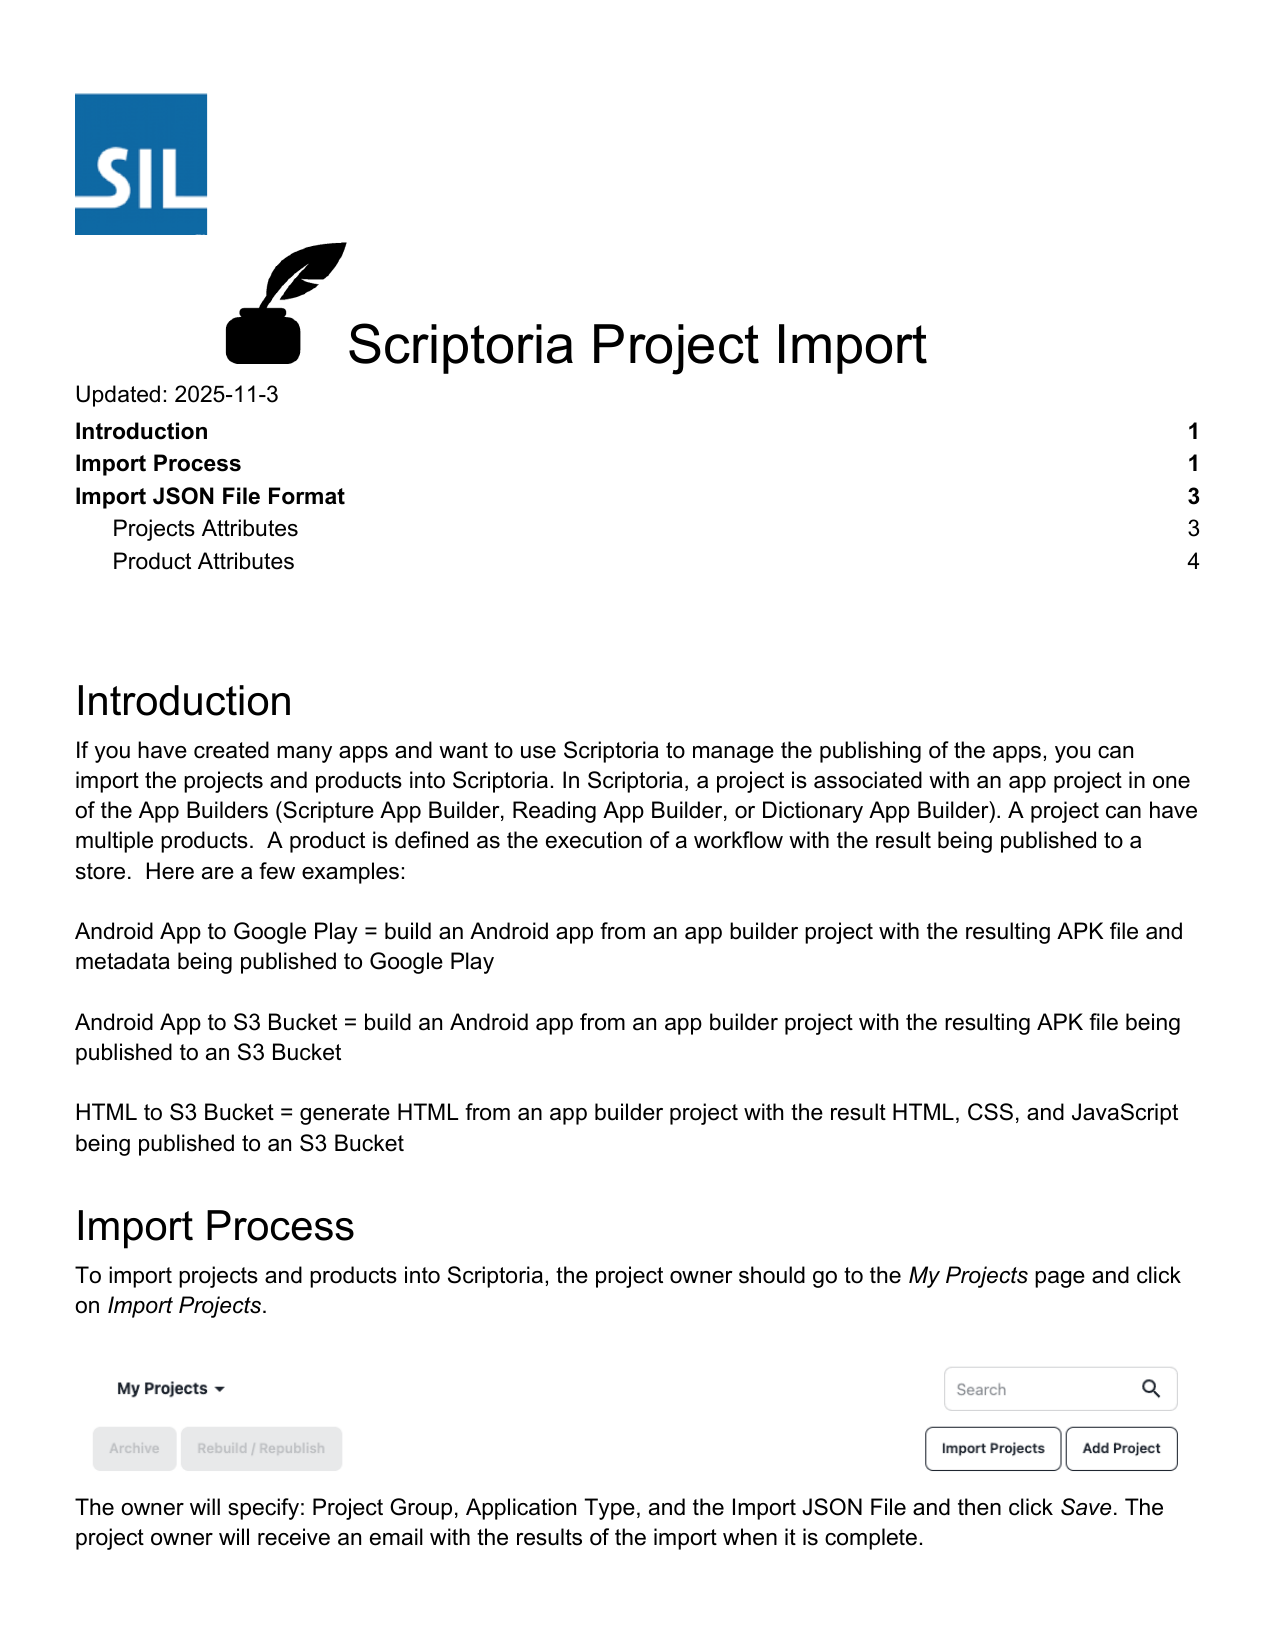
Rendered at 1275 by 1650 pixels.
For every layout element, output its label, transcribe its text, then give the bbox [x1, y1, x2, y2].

text Introduction 1 [75, 418, 1200, 444]
subtitle Introduction [75, 676, 1200, 724]
title Scriptoria Project Import [75, 242, 1200, 375]
text The owner will specify: Project Group, Application Type, and the Import JSON File and then click Save. The project owner will receive an email with the results of the import when it is complete. [75, 1494, 1200, 1550]
text Android App to Google Play = build an Android app from an app builder project with the resulting APK file and metadata being published to Google Play [75, 918, 1200, 975]
text Import Process 1 [75, 450, 1200, 477]
picture [75, 1352, 1200, 1490]
text Android App to S3 Bucket = build an Android app from an app builder project with the resulting APK file being published to an S3 Bucket [75, 1009, 1200, 1065]
text To import projects and products into Scriptoria, the project owner should go to the My Projects page and click on Import Projects. [75, 1262, 1200, 1318]
text Import JSON File Format 3 [75, 483, 1200, 509]
picture [225, 242, 347, 364]
text HTML to S3 Bucket = generate HTML from an app builder project with the result HTML, CSS, and JavaScript being published to an S3 Bucket [75, 1099, 1200, 1156]
text If you have created many apps and want to use Scriptoria to manage the publishing of the apps, you can import the projects and products into Scriptoria. In Scriptoria, a project is associated with an app project in one of the App Builders (Scripture App Builder, Reading App Builder, or Dictionary App Builder). A project can have multiple products. A product is defined as the execution of a workflow with the result being published to a store. Here are a few examples: [75, 737, 1200, 884]
subtitle Import Process [75, 1201, 1200, 1249]
text Projects Attributes 3 [112, 515, 1200, 542]
text Updated: 2025-11-3 [75, 381, 1200, 407]
picture [75, 93, 208, 235]
text Product Attributes 4 [112, 548, 1200, 574]
